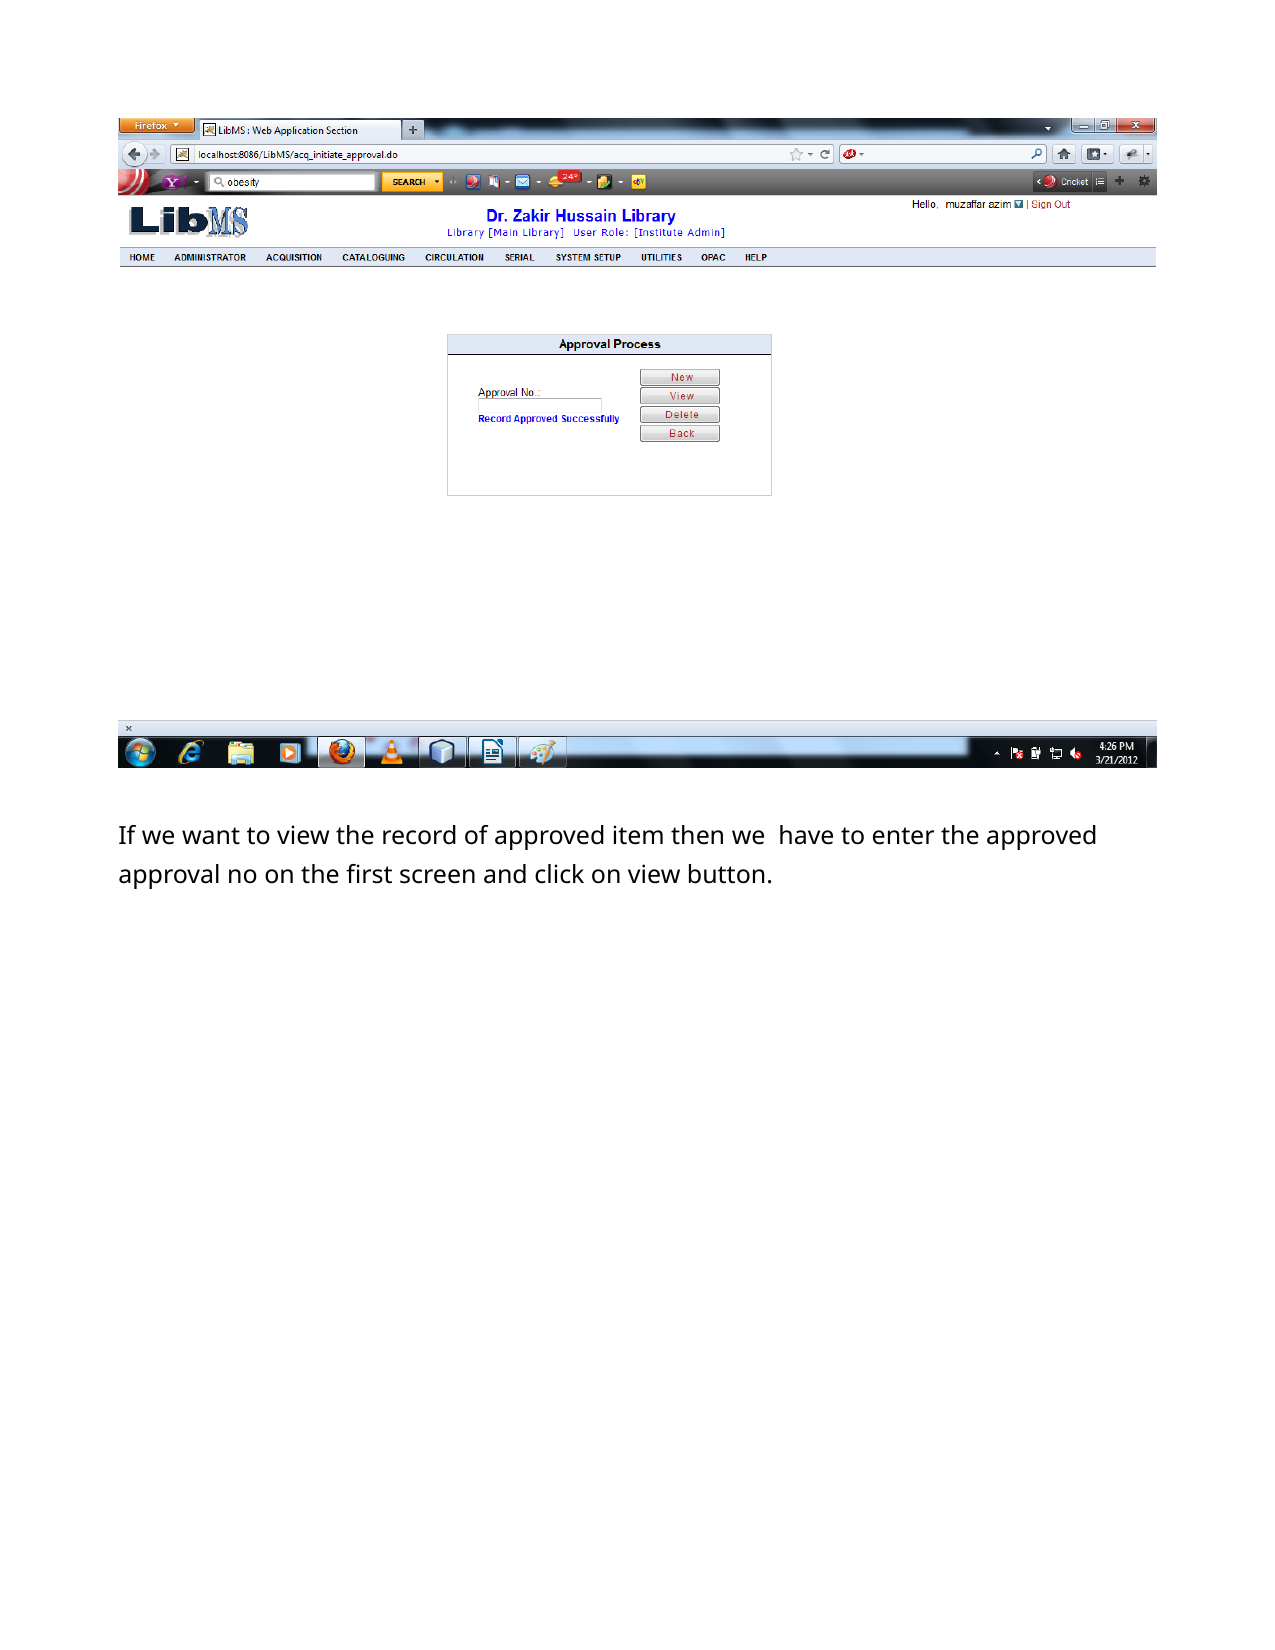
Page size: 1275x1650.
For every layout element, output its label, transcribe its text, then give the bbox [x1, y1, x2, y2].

picture [118, 118, 1157, 768]
text If we want to view the record of approved item then we have to enter the approved approval no on the first screen and click on view button. [118, 817, 1157, 891]
